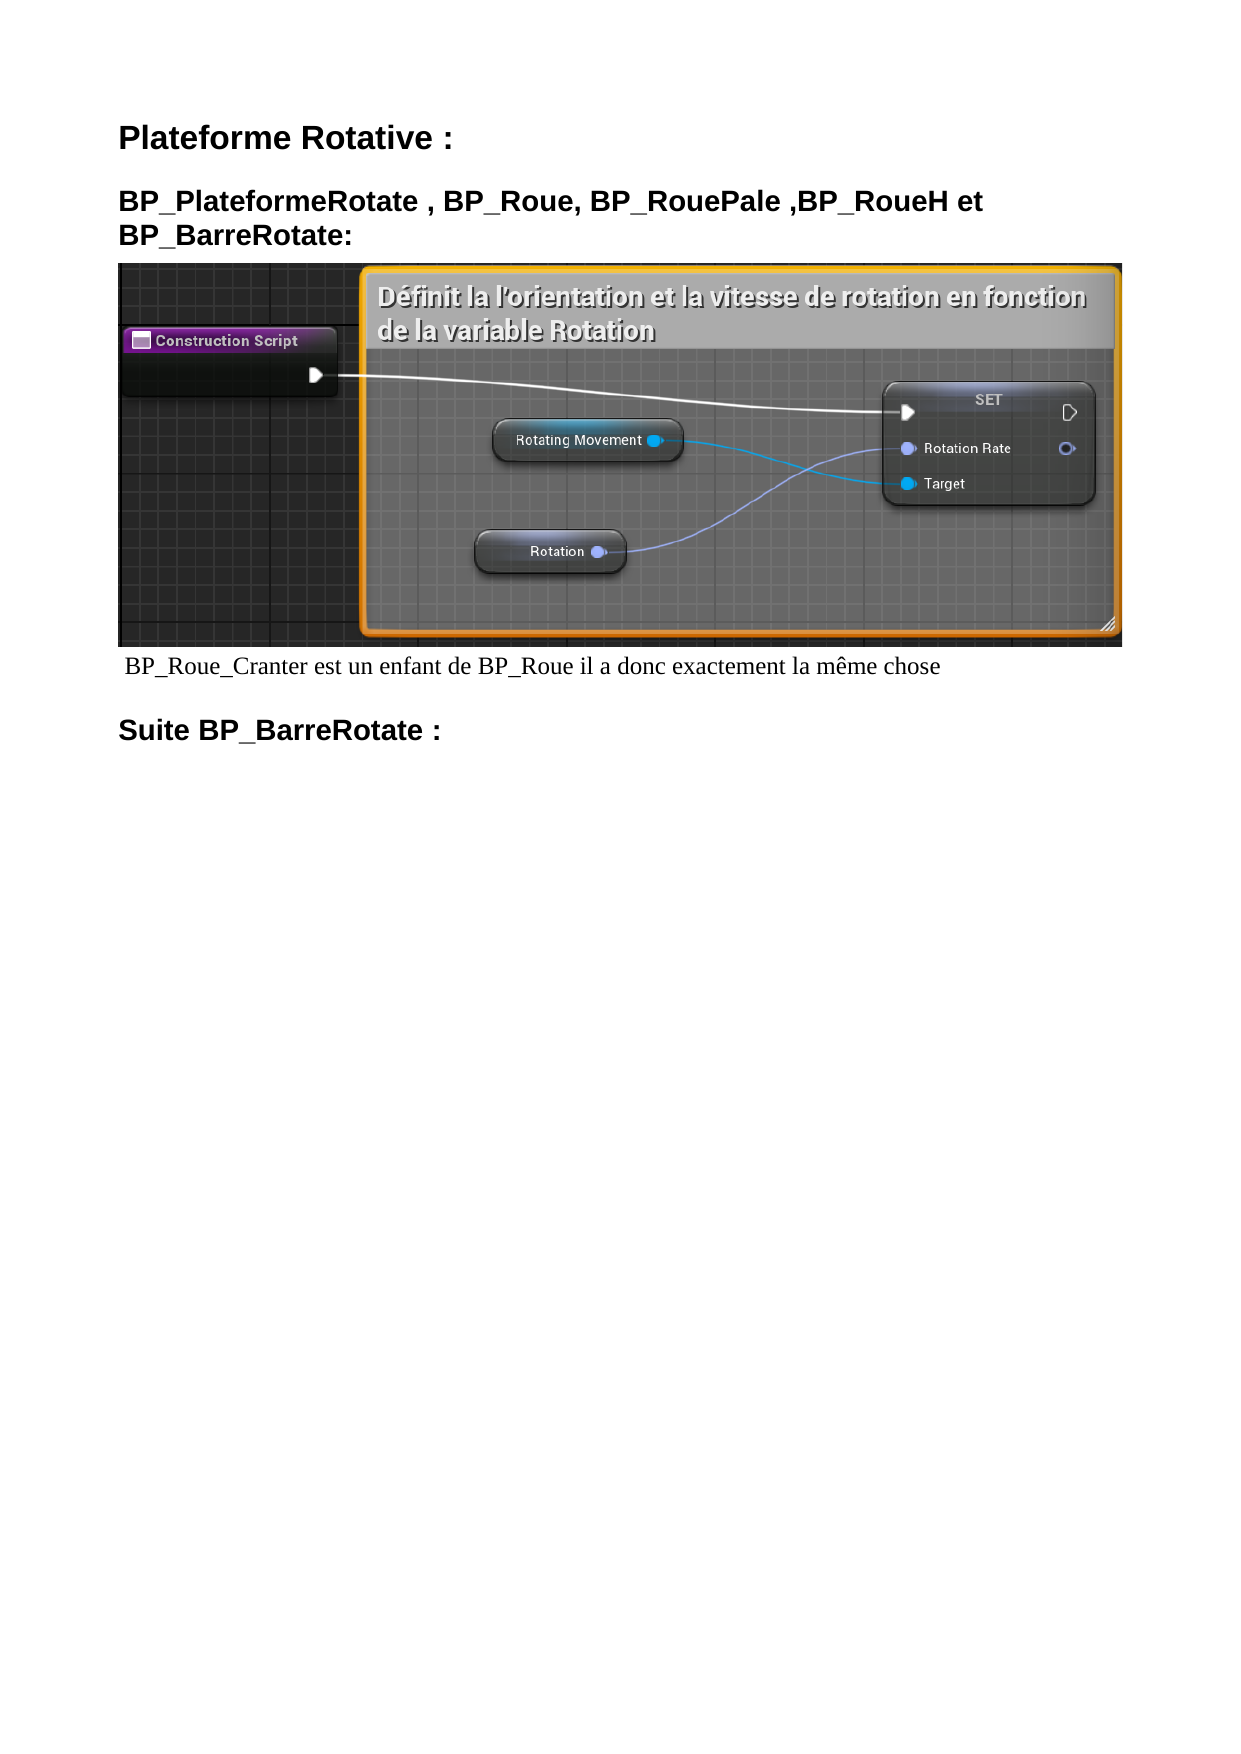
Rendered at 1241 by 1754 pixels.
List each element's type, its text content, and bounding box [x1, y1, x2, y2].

subtitle Plateforme Rotative : [118, 118, 1122, 157]
text BP_Roue_Cranter est un enfant de BP_Roue il a donc exactement la même chose [118, 647, 1122, 679]
picture [118, 263, 1123, 647]
subtitle Suite BP_BarreRotate : [118, 713, 1122, 747]
subtitle BP_PlateformeRotate , BP_Roue, BP_RouePale ,BP_RoueH et BP_BarreRotate: [118, 184, 1122, 251]
